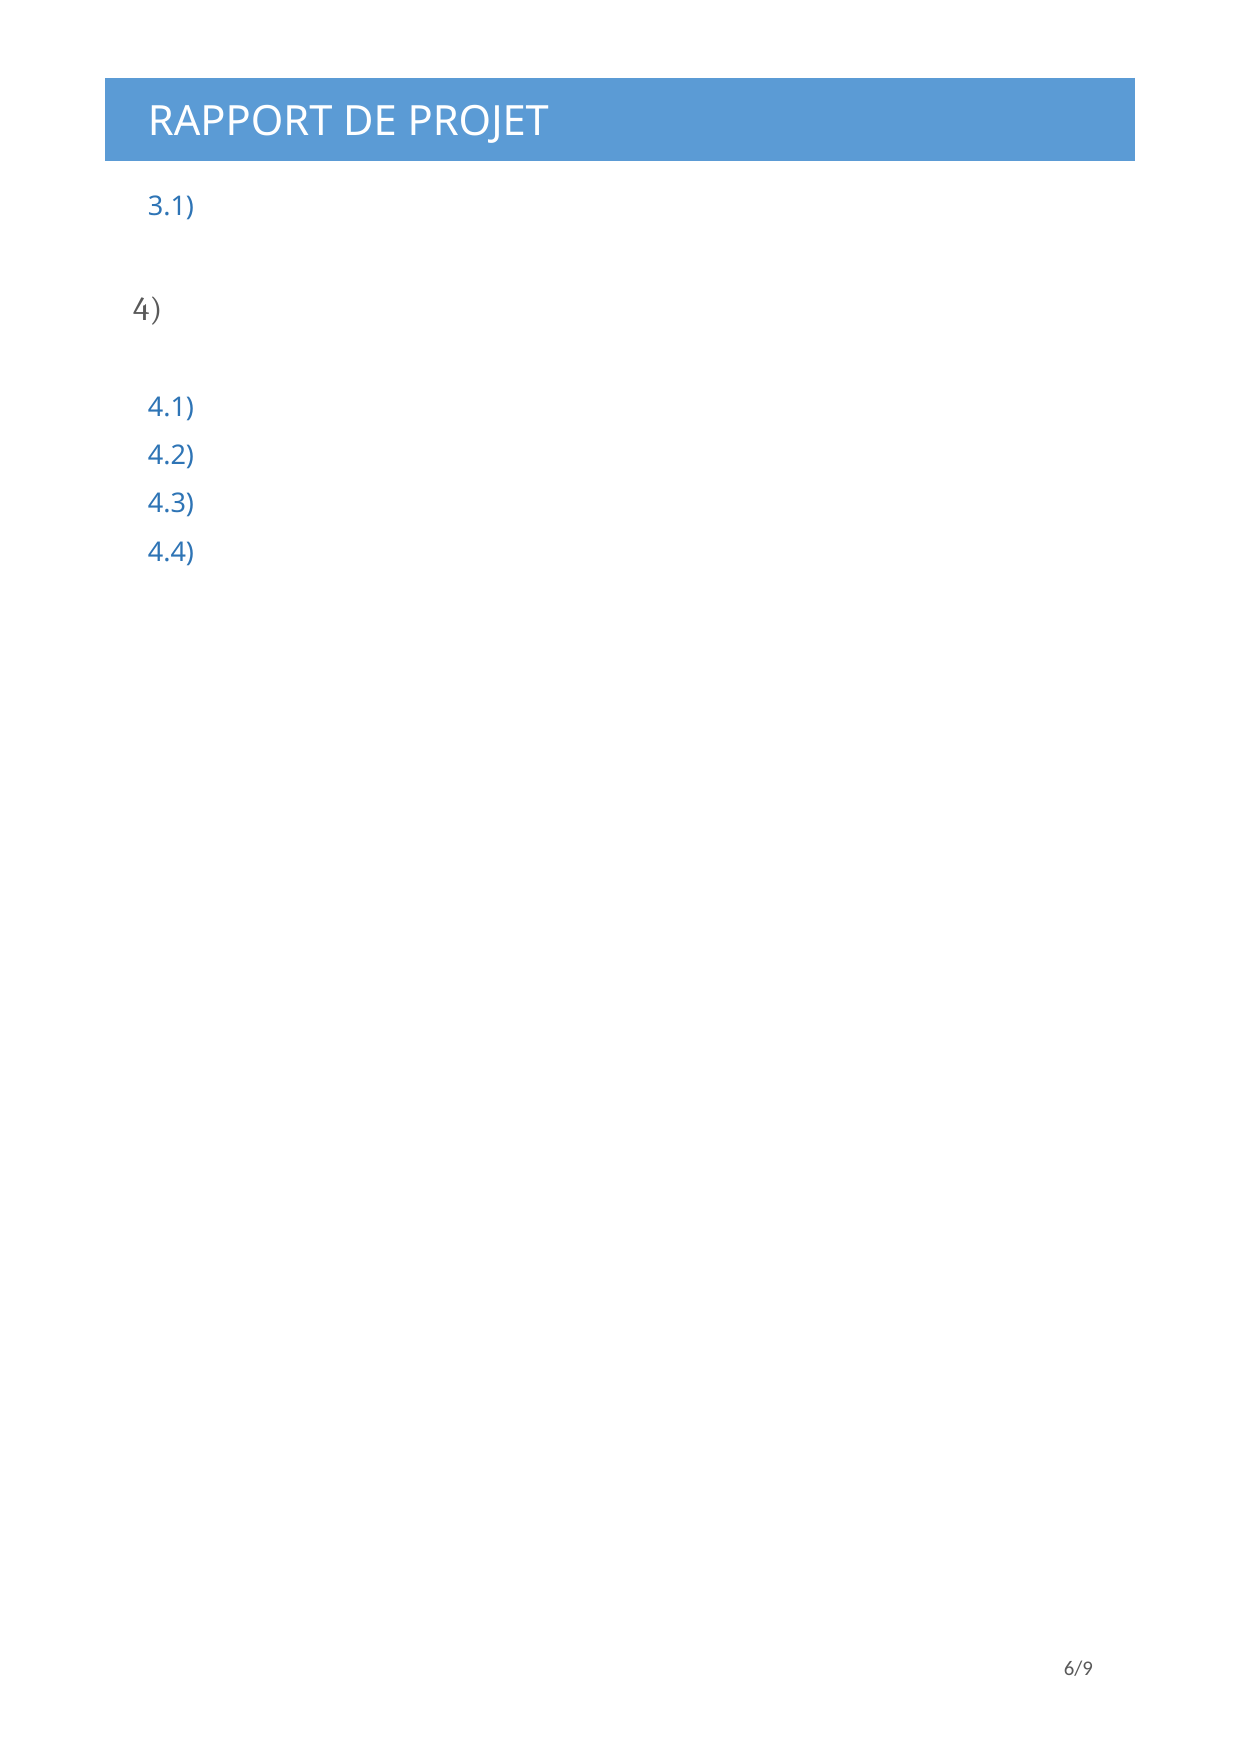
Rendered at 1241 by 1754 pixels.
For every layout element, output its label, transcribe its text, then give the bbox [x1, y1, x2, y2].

subtitle 4.4) [148, 532, 1093, 569]
picture [903, 55, 1115, 78]
subtitle 4.1) [148, 387, 1093, 424]
picture [903, 161, 1115, 188]
subtitle 4.3) [148, 484, 1093, 521]
subtitle 3.1) [148, 186, 1093, 223]
subtitle 4) [133, 290, 1093, 328]
subtitle 4.2) [148, 435, 1093, 472]
